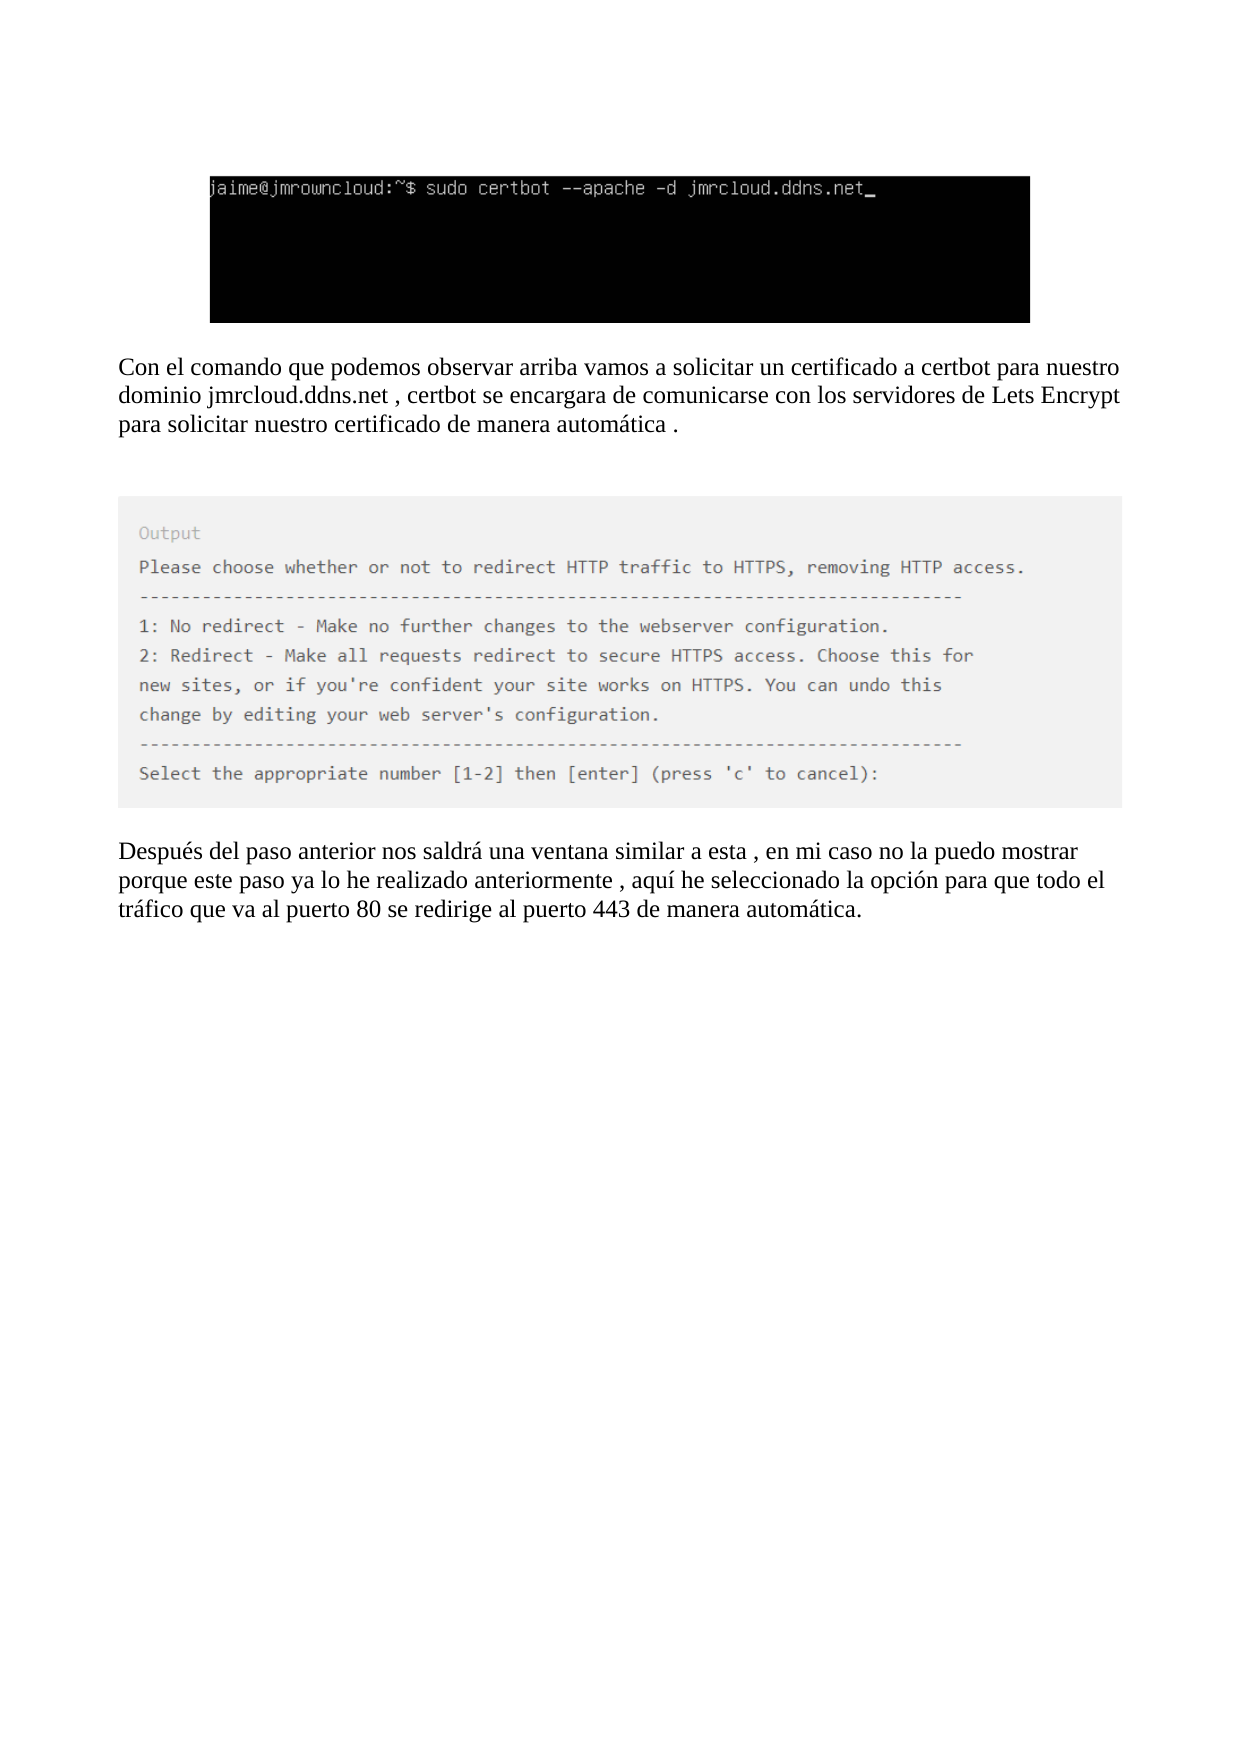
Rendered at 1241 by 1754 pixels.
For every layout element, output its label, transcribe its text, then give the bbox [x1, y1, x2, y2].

text Con el comando que podemos observar arriba vamos a solicitar un certificado a certbot para nuestro dominio jmrcloud.ddns.net , certbot se encargara de comunicarse con los servidores de Lets Encrypt para solicitar nuestro certificado de manera automática . [118, 352, 1122, 438]
picture [118, 495, 1123, 808]
text Después del paso anterior nos saldrá una ventana similar a esta , en mi caso no la puedo mostrar porque este paso ya lo he realizado anteriormente , aquí he seleccionado la opción para que todo el tráfico que va al puerto 80 se redirige al puerto 443 de manera automática. [118, 836, 1122, 922]
picture [209, 175, 1031, 323]
